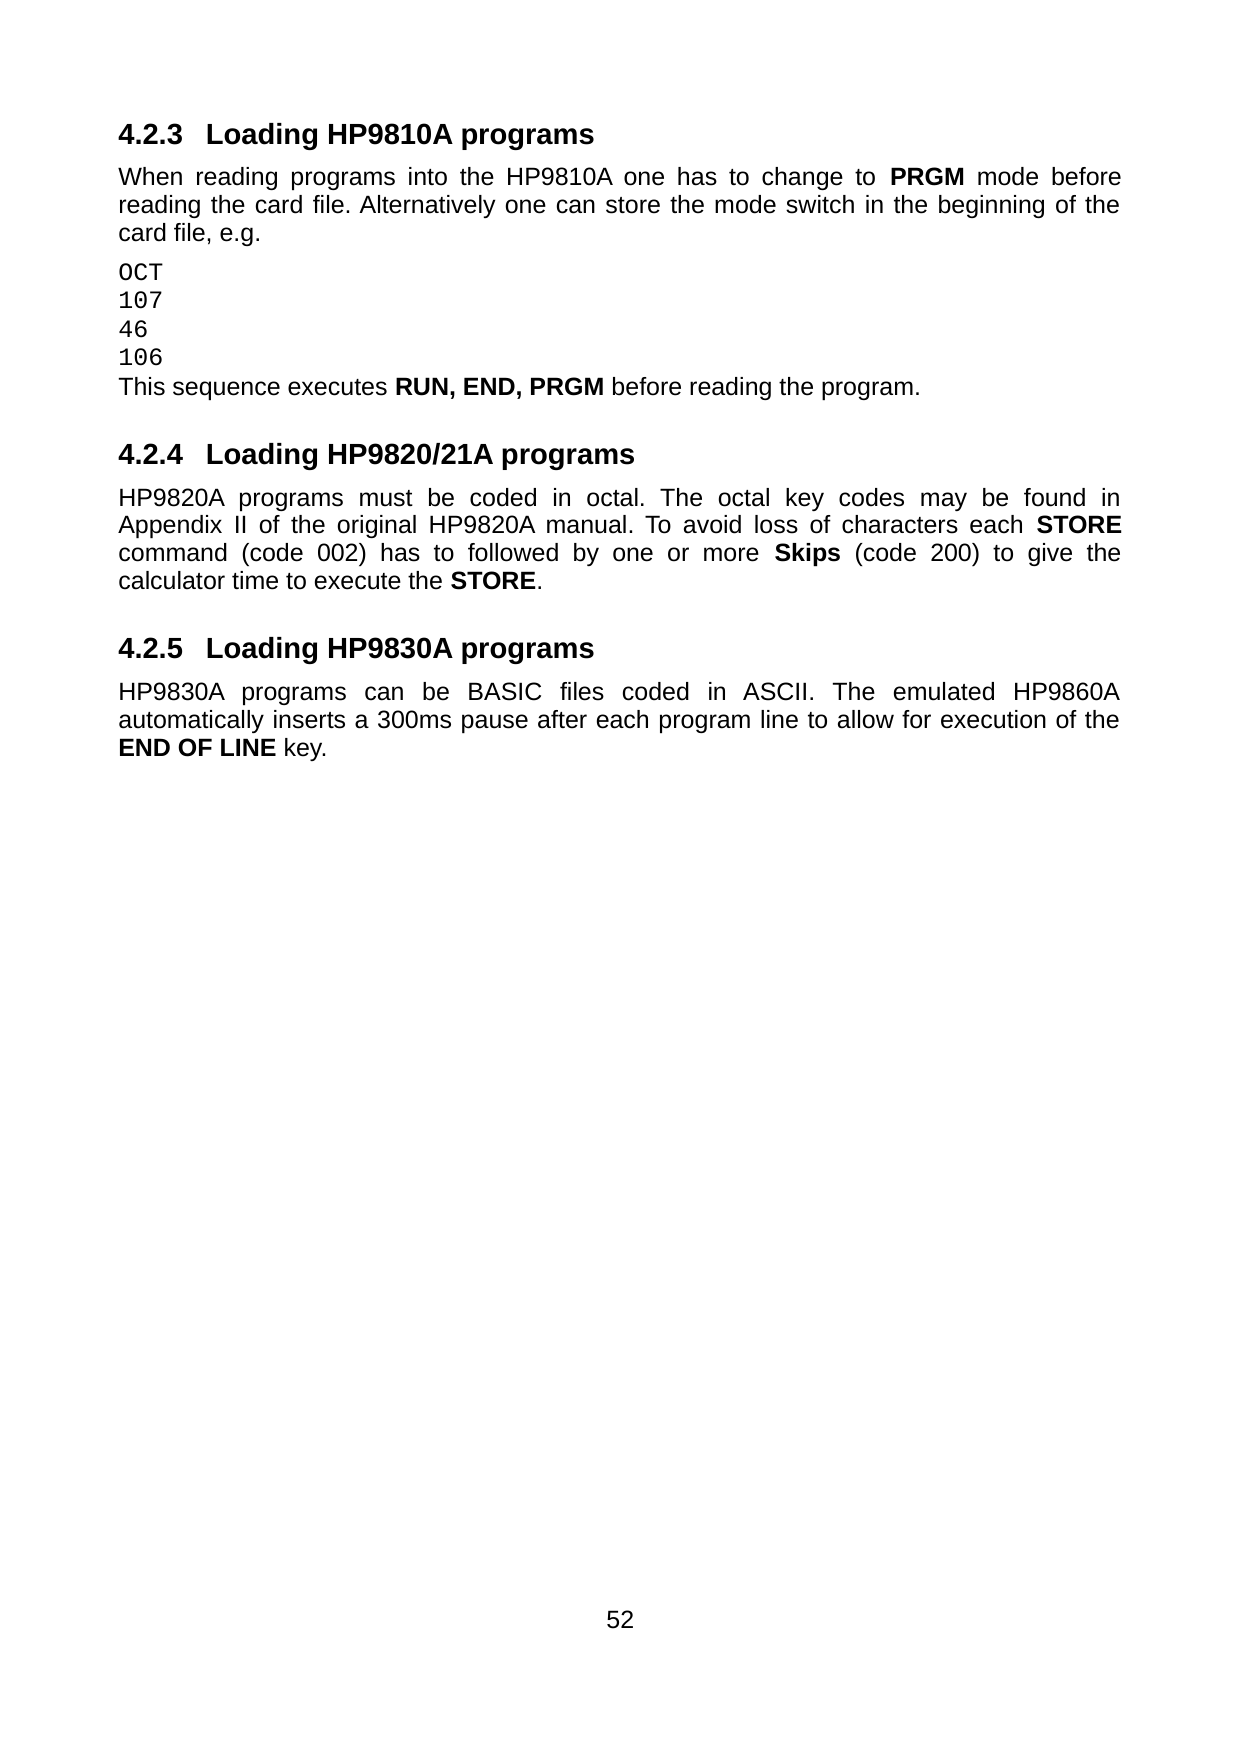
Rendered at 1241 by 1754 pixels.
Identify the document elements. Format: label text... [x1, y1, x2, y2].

text When reading programs into the HP9810A one has to change to PRGM mode before reading the card file. Alternatively one can store the mode switch in the beginning of the card file, e.g. [118, 163, 1122, 247]
subtitle Loading HP9810A programs [118, 118, 1122, 151]
subtitle Loading HP9830A programs [118, 632, 1122, 665]
text 46 [118, 316, 1122, 344]
text 106 [118, 344, 1122, 373]
text This sequence executes RUN, END, PRGM before reading the program. [118, 373, 1122, 401]
text HP9830A programs can be BASIC files coded in ASCII. The emulated HP9860A automatically inserts a 300ms pause after each program line to allow for execution of the END OF LINE key. [118, 678, 1122, 761]
text 107 [118, 288, 1122, 316]
subtitle Loading HP9820/21A programs [118, 438, 1122, 471]
text OCT [118, 259, 1122, 288]
text HP9820A programs must be coded in octal. The octal key codes may be found in Appendix II of the original HP9820A manual. To avoid loss of characters each STORE command (code 002) has to followed by one or more Skips (code 200) to give the calculator time to execute the STORE. [118, 483, 1122, 595]
